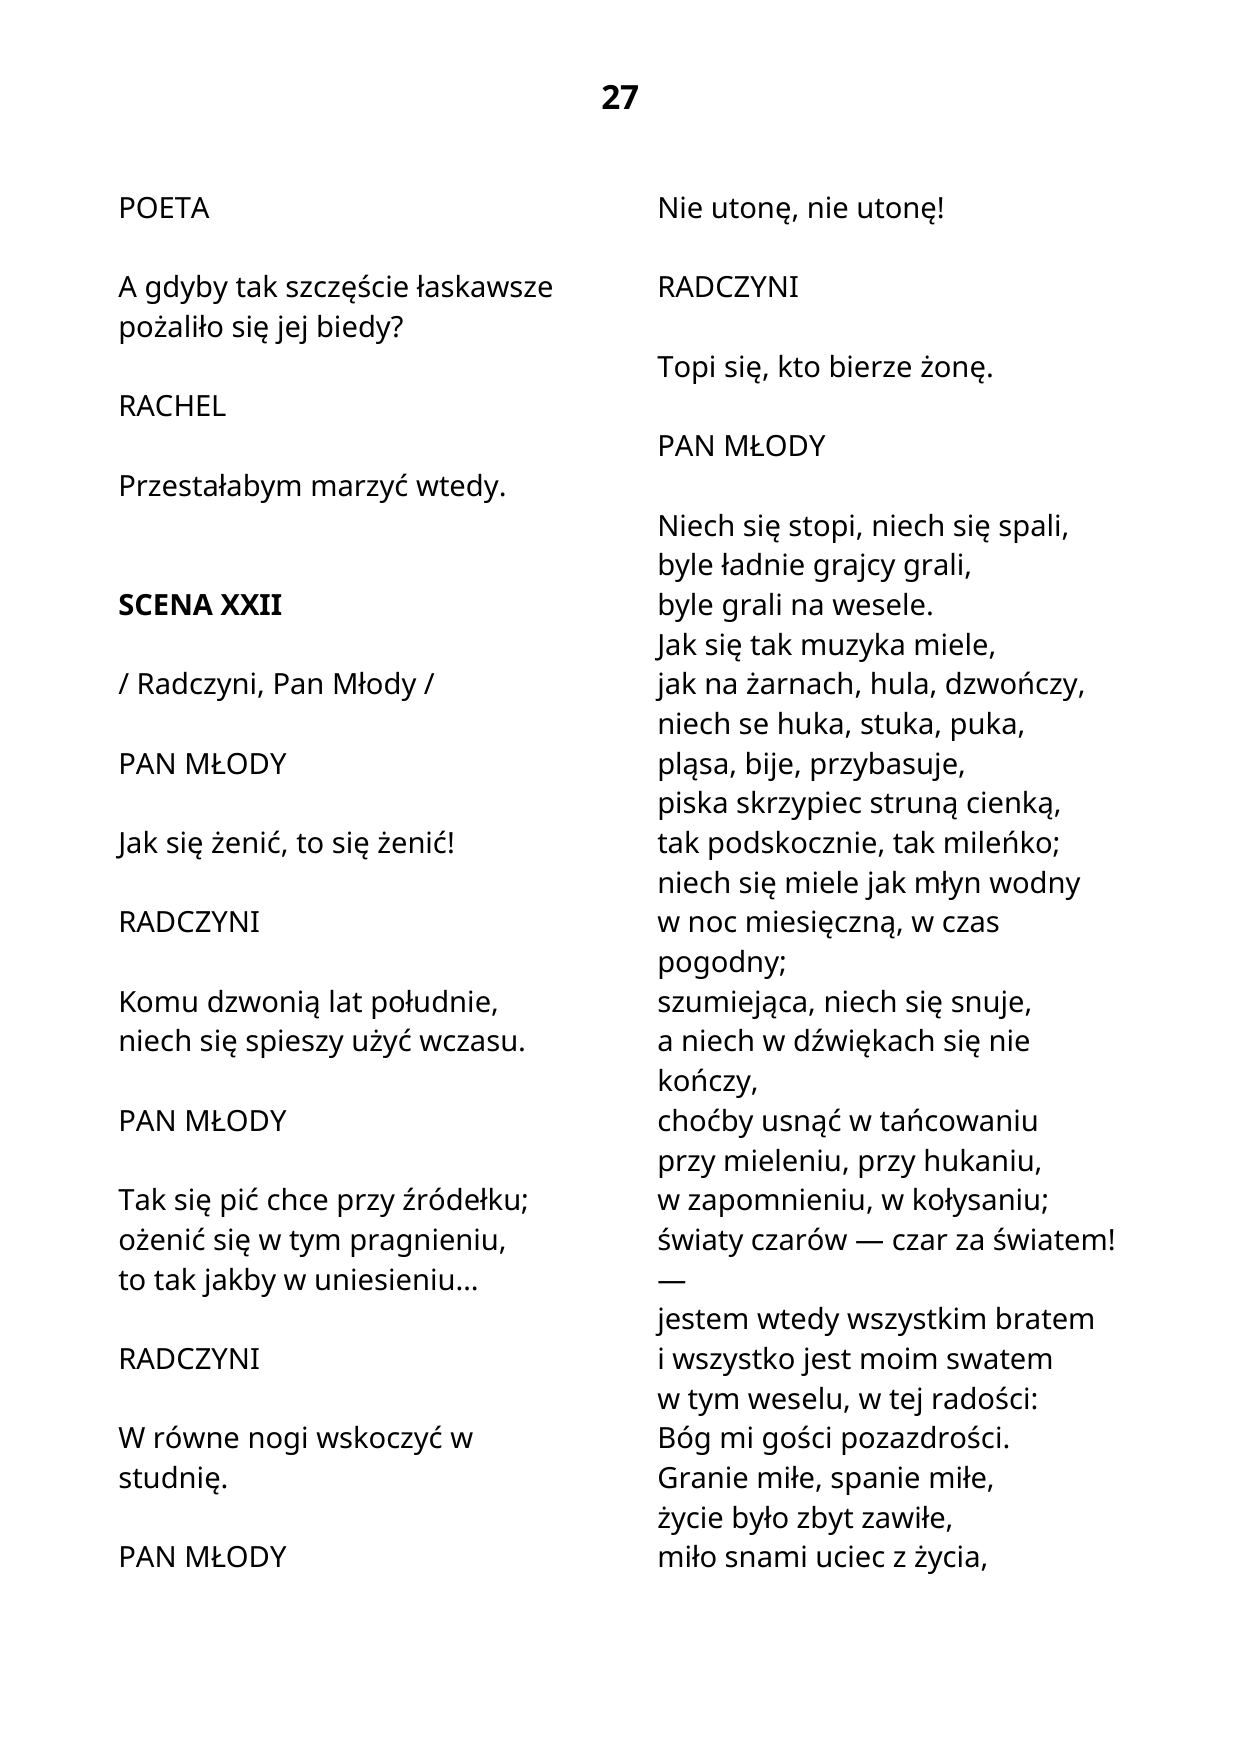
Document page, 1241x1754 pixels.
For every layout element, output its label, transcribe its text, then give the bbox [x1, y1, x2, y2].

text PAN MŁODY [118, 1537, 583, 1576]
text byle ładnie grajcy grali, [657, 544, 1122, 584]
text życie było zbyt zawiłe, [657, 1497, 1122, 1537]
text PAN MŁODY [657, 425, 1122, 465]
text Jak się żenić, to się żenić! [118, 822, 583, 862]
text RADCZYNI [118, 902, 583, 941]
text pożaliło się jej biedy? [118, 306, 583, 346]
text w tym weselu, w tej radości: [657, 1378, 1122, 1418]
text Nie utonę, nie utonę! [657, 187, 1122, 227]
text w noc miesięczną, w czas pogodny; [657, 902, 1122, 981]
text PAN MŁODY [118, 743, 583, 783]
text choćby usnąć w tańcowaniu [657, 1100, 1122, 1140]
text i wszystko jest moim swatem [657, 1338, 1122, 1378]
text Jak się tak muzyka miele, [657, 624, 1122, 663]
text światy czarów — czar za światem! — [657, 1219, 1122, 1298]
text W równe nogi wskoczyć w studnię. [118, 1418, 583, 1497]
text a niech w dźwiękach się nie kończy, [657, 1021, 1122, 1100]
text POETA [118, 187, 583, 227]
text PAN MŁODY [118, 1100, 583, 1140]
text to tak jakby w uniesieniu… [118, 1259, 583, 1298]
text Komu dzwonią lat południe, [118, 981, 583, 1021]
text RACHEL [118, 386, 583, 425]
text byle grali na wesele. [657, 584, 1122, 624]
text miło snami uciec z życia, [657, 1537, 1122, 1576]
text jestem wtedy wszystkim bratem [657, 1298, 1122, 1338]
text Granie miłe, spanie miłe, [657, 1457, 1122, 1497]
text / Radczyni, Pan Młody / [118, 663, 583, 703]
text szumiejąca, niech się snuje, [657, 981, 1122, 1021]
text niech se huka, stuka, puka, [657, 703, 1122, 743]
text Przestałabym marzyć wtedy. [118, 465, 583, 505]
text ożenić się w tym pragnieniu, [118, 1219, 583, 1259]
text niech się miele jak młyn wodny [657, 862, 1122, 902]
text przy mieleniu, przy hukaniu, [657, 1140, 1122, 1179]
text Tak się pić chce przy źródełku; [118, 1179, 583, 1219]
text A gdyby tak szczęście łaskawsze [118, 267, 583, 306]
text tak podskocznie, tak mileńko; [657, 822, 1122, 862]
text RADCZYNI [118, 1338, 583, 1378]
text Bóg mi gości pozazdrości. [657, 1418, 1122, 1457]
text piska skrzypiec struną cienką, [657, 783, 1122, 822]
text RADCZYNI [657, 267, 1122, 306]
text SCENA XXII [118, 584, 583, 624]
text Topi się, kto bierze żonę. [657, 346, 1122, 386]
text w zapomnieniu, w kołysaniu; [657, 1179, 1122, 1219]
text jak na żarnach, hula, dzwończy, [657, 663, 1122, 703]
text niech się spieszy użyć wczasu. [118, 1021, 583, 1060]
text pląsa, bije, przybasuje, [657, 743, 1122, 783]
text Niech się stopi, niech się spali, [657, 505, 1122, 544]
